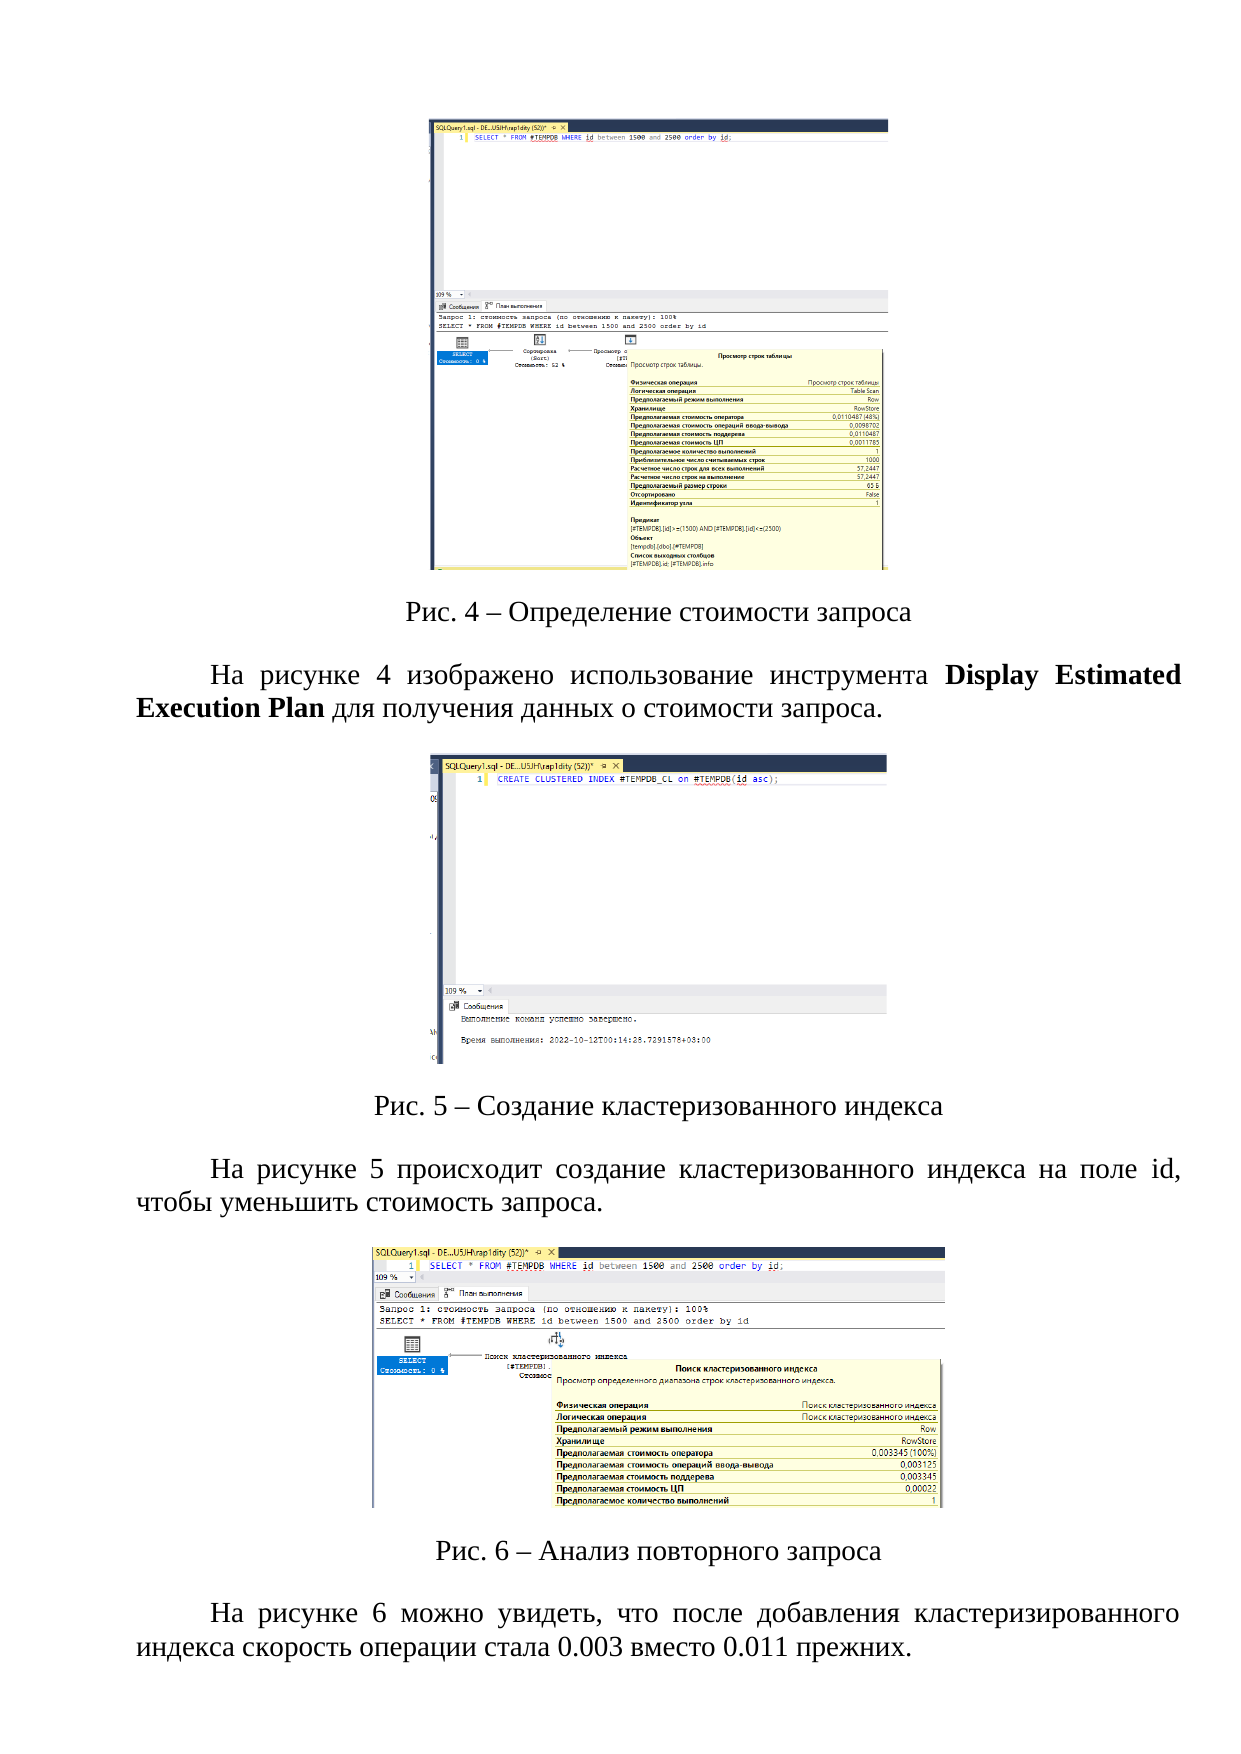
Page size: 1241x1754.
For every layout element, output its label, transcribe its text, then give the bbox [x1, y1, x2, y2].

text На рисунке 6 можно увидеть, что после добавления кластеризированного индекса скорость операции стала 0.003 вместо 0.011 прежних. [136, 1596, 1181, 1663]
picture [428, 118, 889, 570]
text Рис. 6 – Анализ повторного запроса [136, 1533, 1181, 1566]
picture [372, 1247, 945, 1508]
text На рисунке 4 изображено использование инструмента Display Estimated Execution Plan для получения данных о стоимости запроса. [136, 657, 1181, 724]
text Рис. 5 – Создание кластеризованного индекса [136, 1088, 1181, 1122]
picture [430, 753, 887, 1064]
text Рис. 4 – Определение стоимости запроса [136, 594, 1181, 628]
text На рисунке 5 происходит создание кластеризованного индекса на поле id, чтобы уменьшить стоимость запроса. [136, 1151, 1181, 1218]
